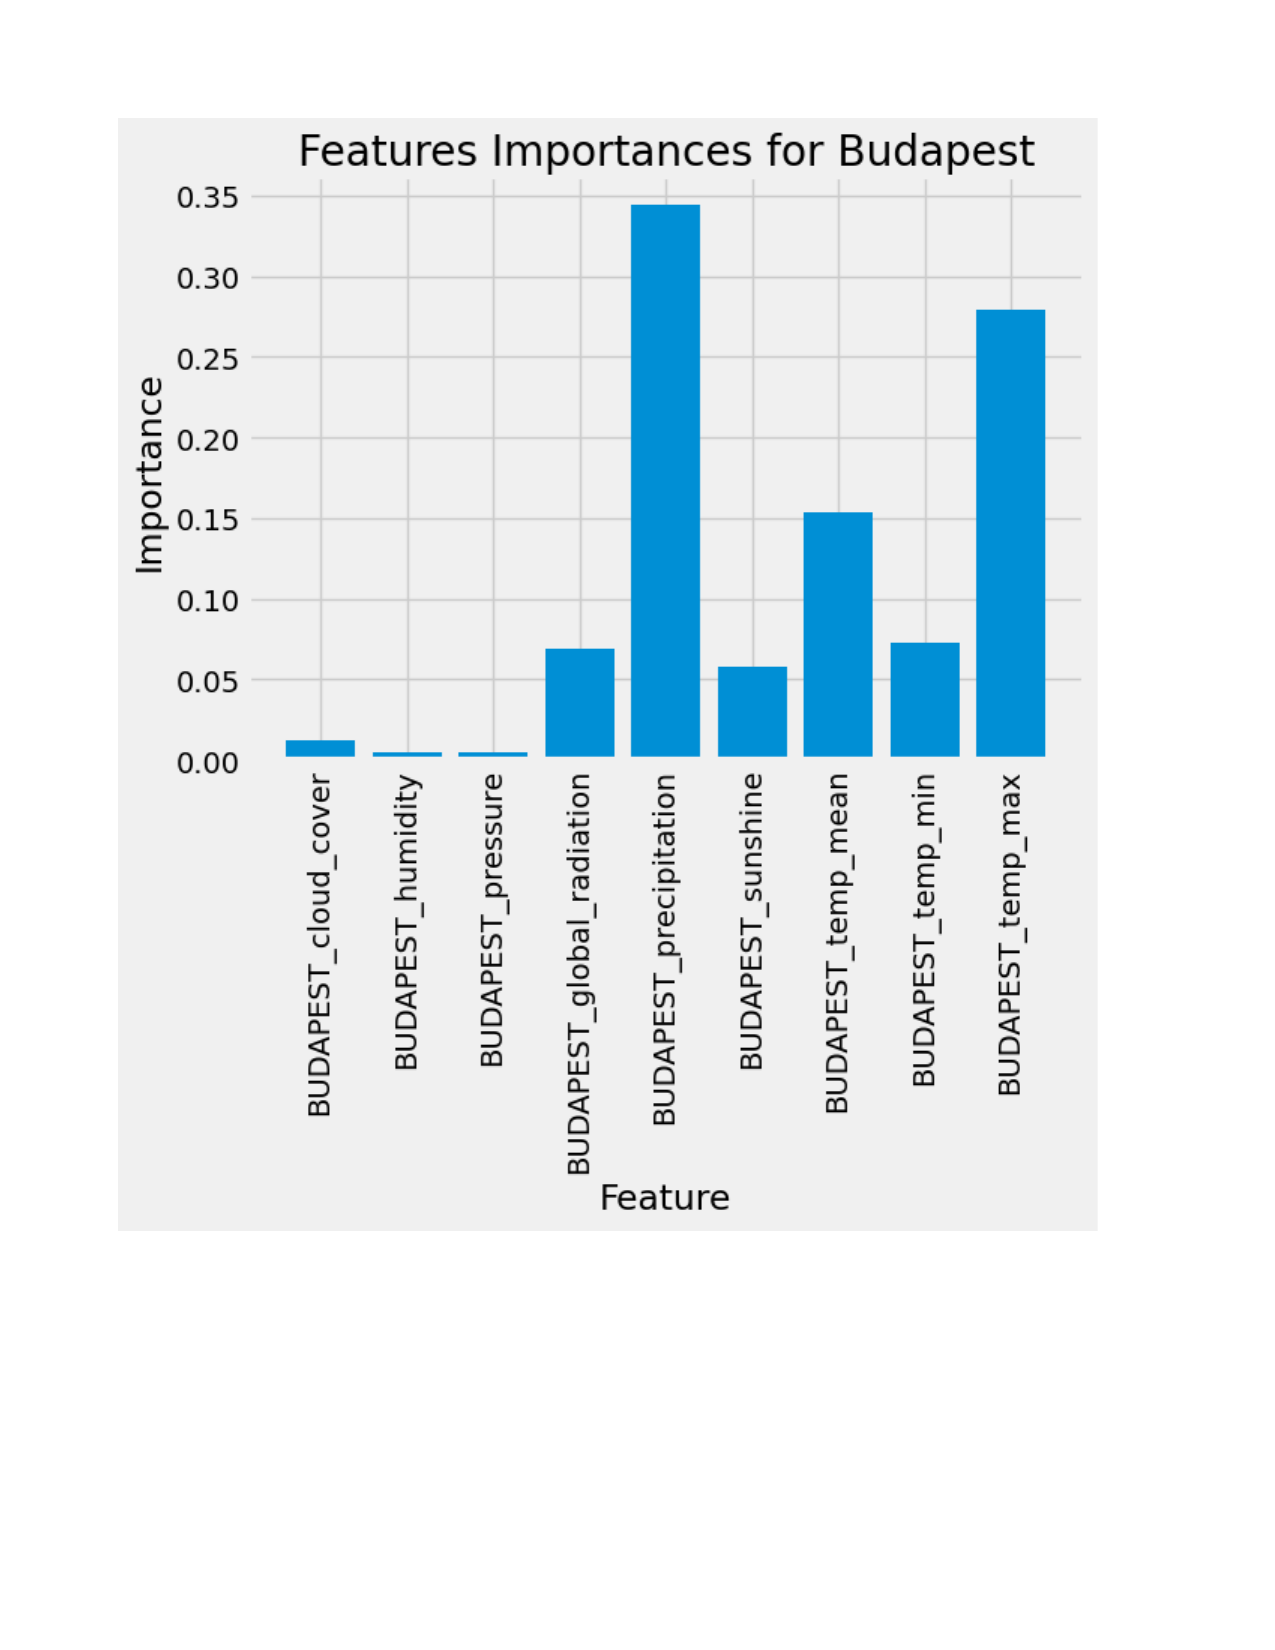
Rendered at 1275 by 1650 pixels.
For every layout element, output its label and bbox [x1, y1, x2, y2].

picture [118, 118, 1098, 1231]
